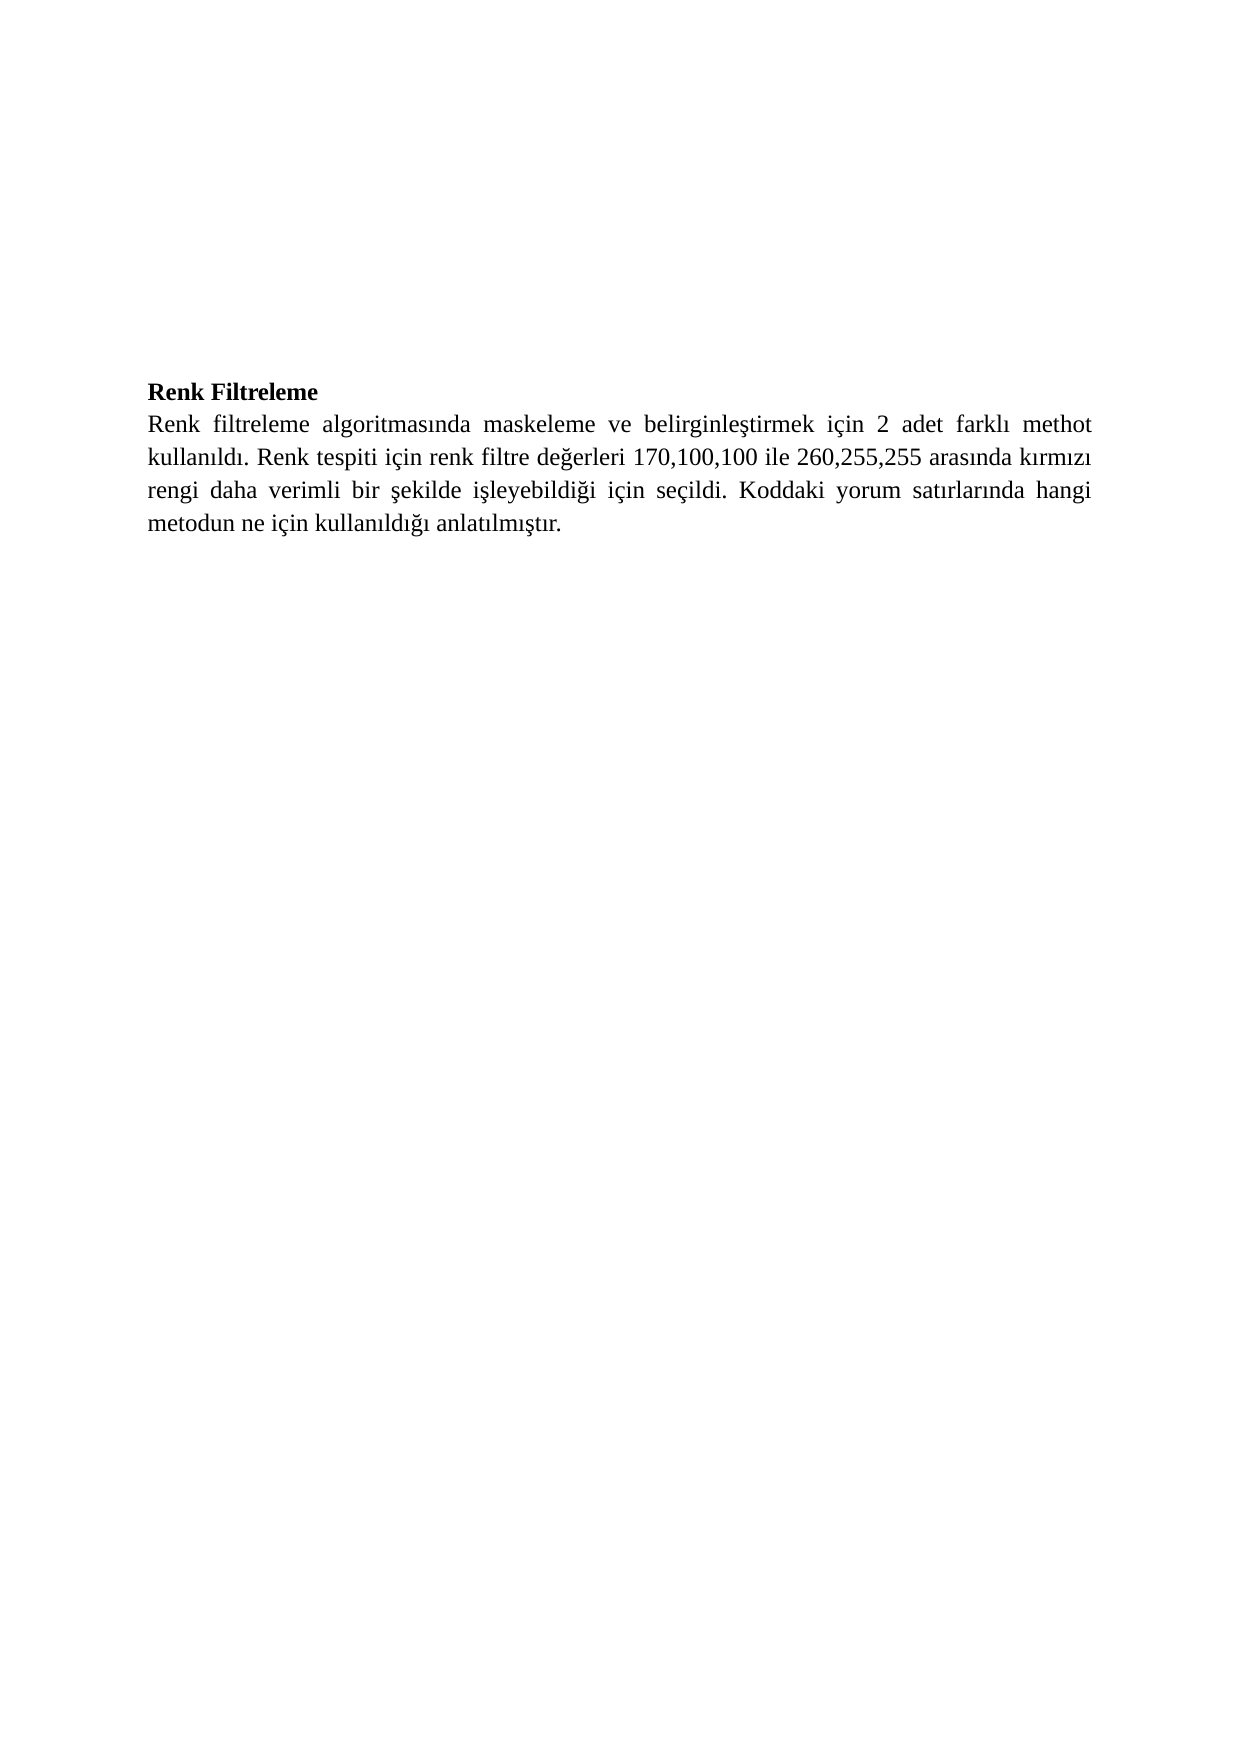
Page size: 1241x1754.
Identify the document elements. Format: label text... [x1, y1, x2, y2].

text Renk filtreleme algoritmasında maskeleme ve belirginleştirmek için 2 adet farklı methot kullanıldı. Renk tespiti için renk filtre değerleri 170,100,100 ile 260,255,255 arasında kırmızı rengi daha verimli bir şekilde işleyebildiği için seçildi. Koddaki yorum satırlarında hangi metodun ne için kullanıldığı anlatılmıştır. [147, 409, 1093, 537]
subtitle Renk Filtreleme [147, 377, 1198, 406]
